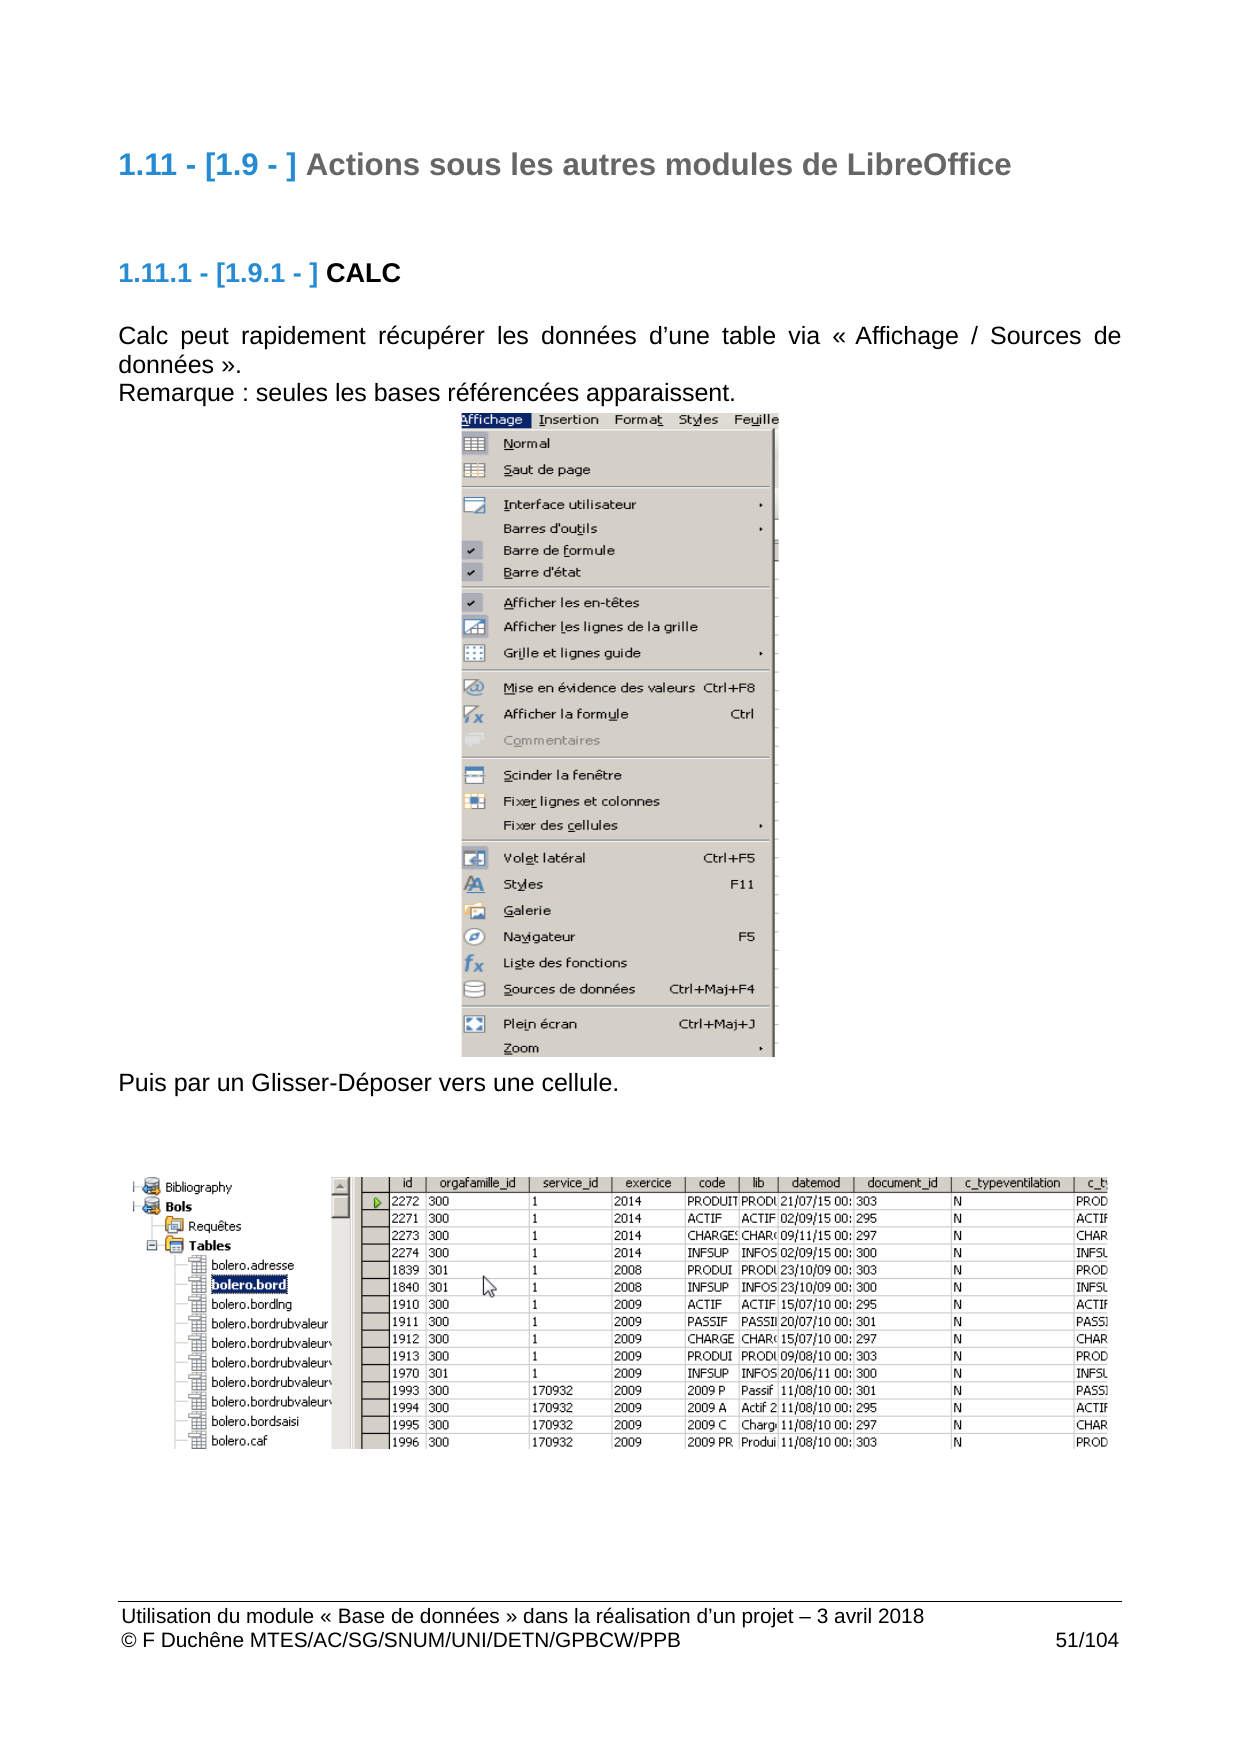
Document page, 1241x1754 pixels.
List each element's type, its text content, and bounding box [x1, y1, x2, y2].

subtitle Actions sous les autres modules de LibreOffice [118, 146, 1122, 182]
text Remarque : seules les bases référencées apparaissent. [118, 378, 1122, 407]
text Calc peut rapidement récupérer les données d’une table via « Affichage / Sources de données ». [118, 321, 1122, 378]
text Puis par un Glisser-Déposer vers une cellule. [118, 1068, 1122, 1097]
subtitle CALC [118, 257, 1122, 288]
picture [132, 1177, 1108, 1449]
